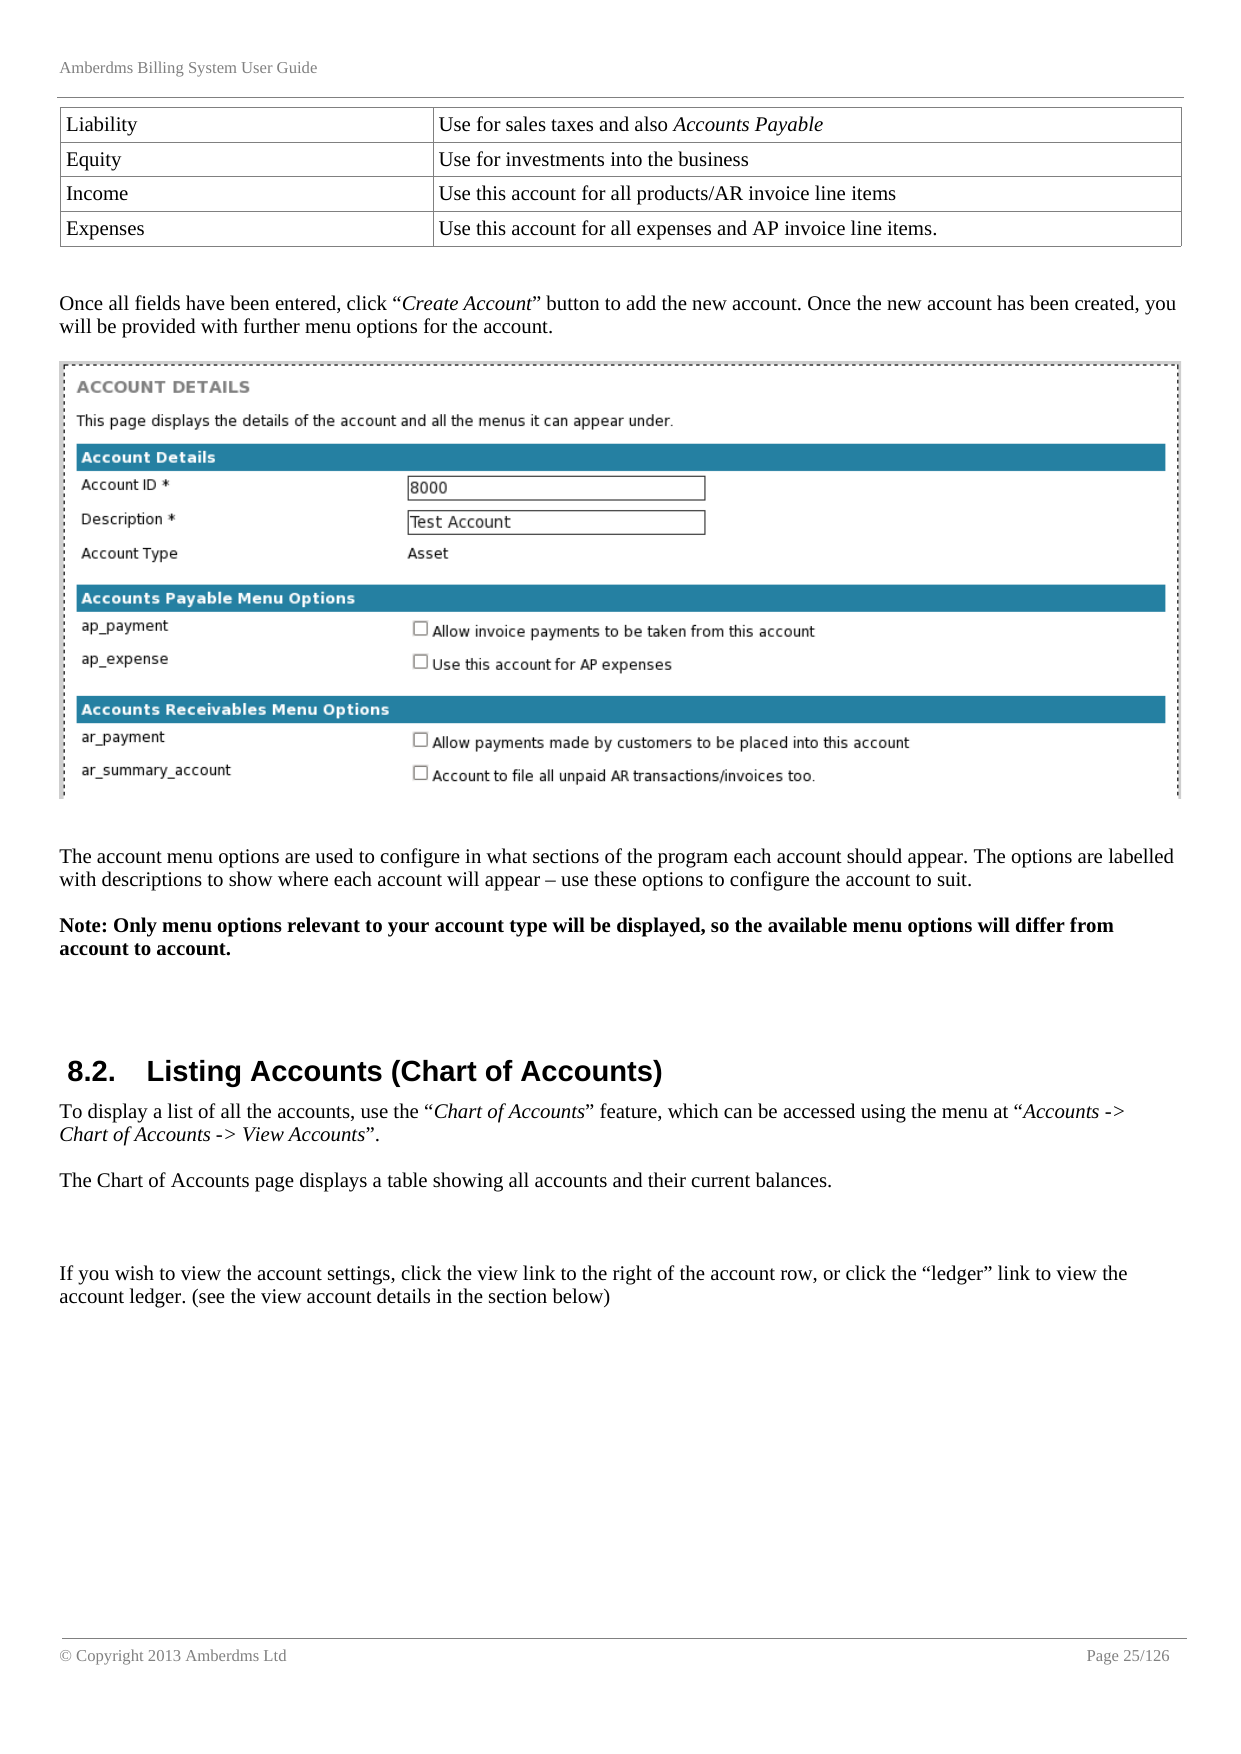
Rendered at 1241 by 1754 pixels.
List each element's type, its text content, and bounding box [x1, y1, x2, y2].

picture [59, 361, 1182, 799]
text The Chart of Accounts page displays a table showing all accounts and their current balances. [59, 1169, 1181, 1192]
table_cell Liability [61, 108, 433, 142]
table_cell Use for sales taxes and also Accounts Payable [434, 108, 1181, 142]
text Once all fields have been entered, click “Create Account” button to add the new account. Once the new account has been created, you will be provided with further menu options for the account. [59, 292, 1181, 338]
table_cell Expenses [61, 212, 433, 246]
table_cell Use this account for all products/AR invoice line items [434, 177, 1181, 211]
table_cell Use for investments into the business [434, 143, 1181, 176]
text If you wish to view the account settings, click the view link to the right of the account row, or click the “ledger” link to view the account ledger. (see the view account details in the section below) [59, 1262, 1181, 1308]
text Note: Only menu options relevant to your account type will be displayed, so the available menu options will differ from account to account. [59, 914, 1181, 960]
table_cell Income [61, 177, 433, 211]
table_cell Use this account for all expenses and AP invoice line items. [434, 212, 1181, 246]
text The account menu options are used to configure in what sections of the program each account should appear. The options are labelled with descriptions to show where each account will appear – use these options to configure the account to suit. [59, 844, 1181, 891]
subtitle Listing Accounts (Chart of Accounts) [59, 1054, 1181, 1087]
table_cell Equity [61, 143, 433, 176]
text To display a list of all the accounts, use the “Chart of Accounts” feature, which can be accessed using the menu at “Accounts -> Chart of Accounts -> View Accounts”. [59, 1100, 1181, 1146]
